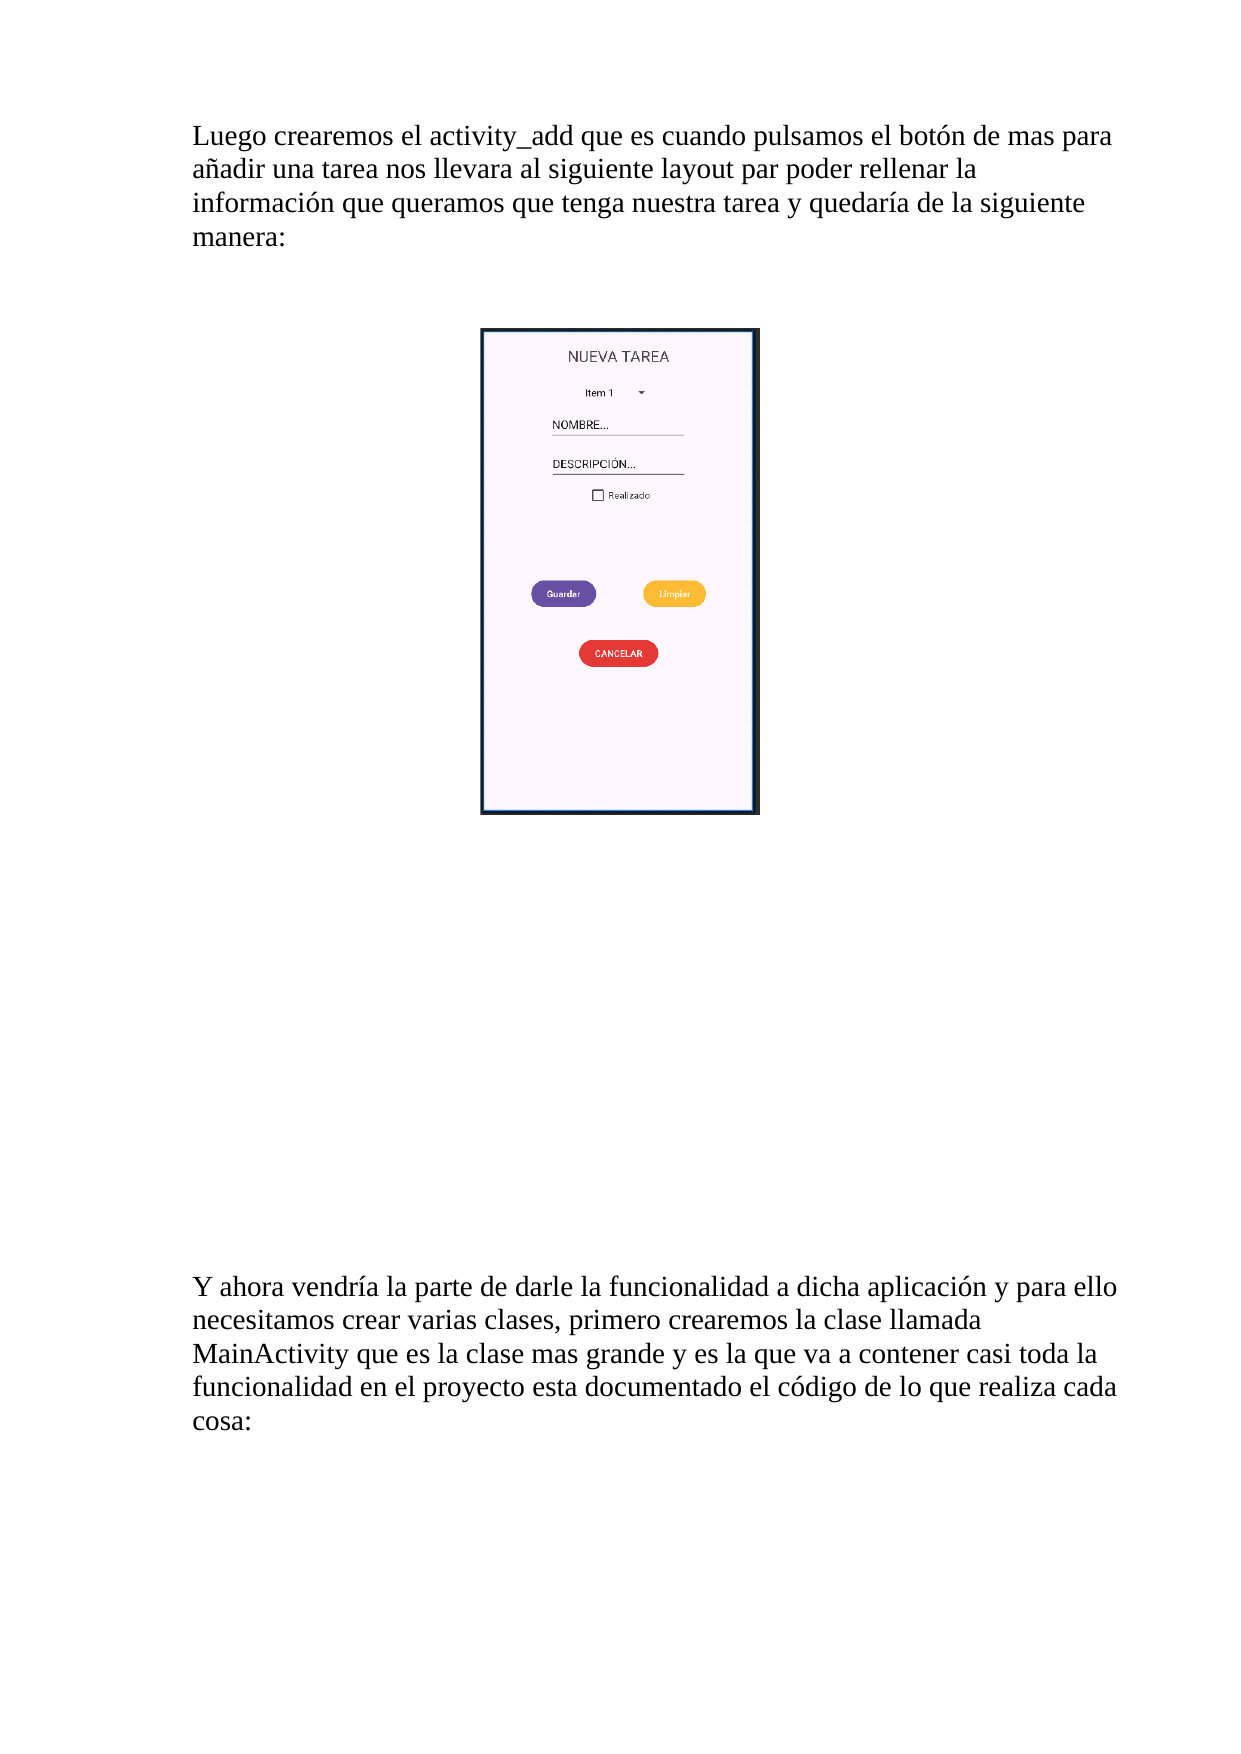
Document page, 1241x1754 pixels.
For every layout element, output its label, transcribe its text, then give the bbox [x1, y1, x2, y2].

text Y ahora vendría la parte de darle la funcionalidad a dicha aplicación y para ello necesitamos crear varias clases, primero crearemos la clase llamada MainActivity que es la clase mas grande y es la que va a contener casi toda la funcionalidad en el proyecto esta documentado el código de lo que realiza cada cosa: [118, 1269, 1122, 1437]
text Luego crearemos el activity_add que es cuando pulsamos el botón de mas para añadir una tarea nos llevara al siguiente layout par poder rellenar la información que queramos que tenga nuestra tarea y quedaría de la siguiente manera: [118, 118, 1122, 252]
picture [480, 328, 760, 815]
